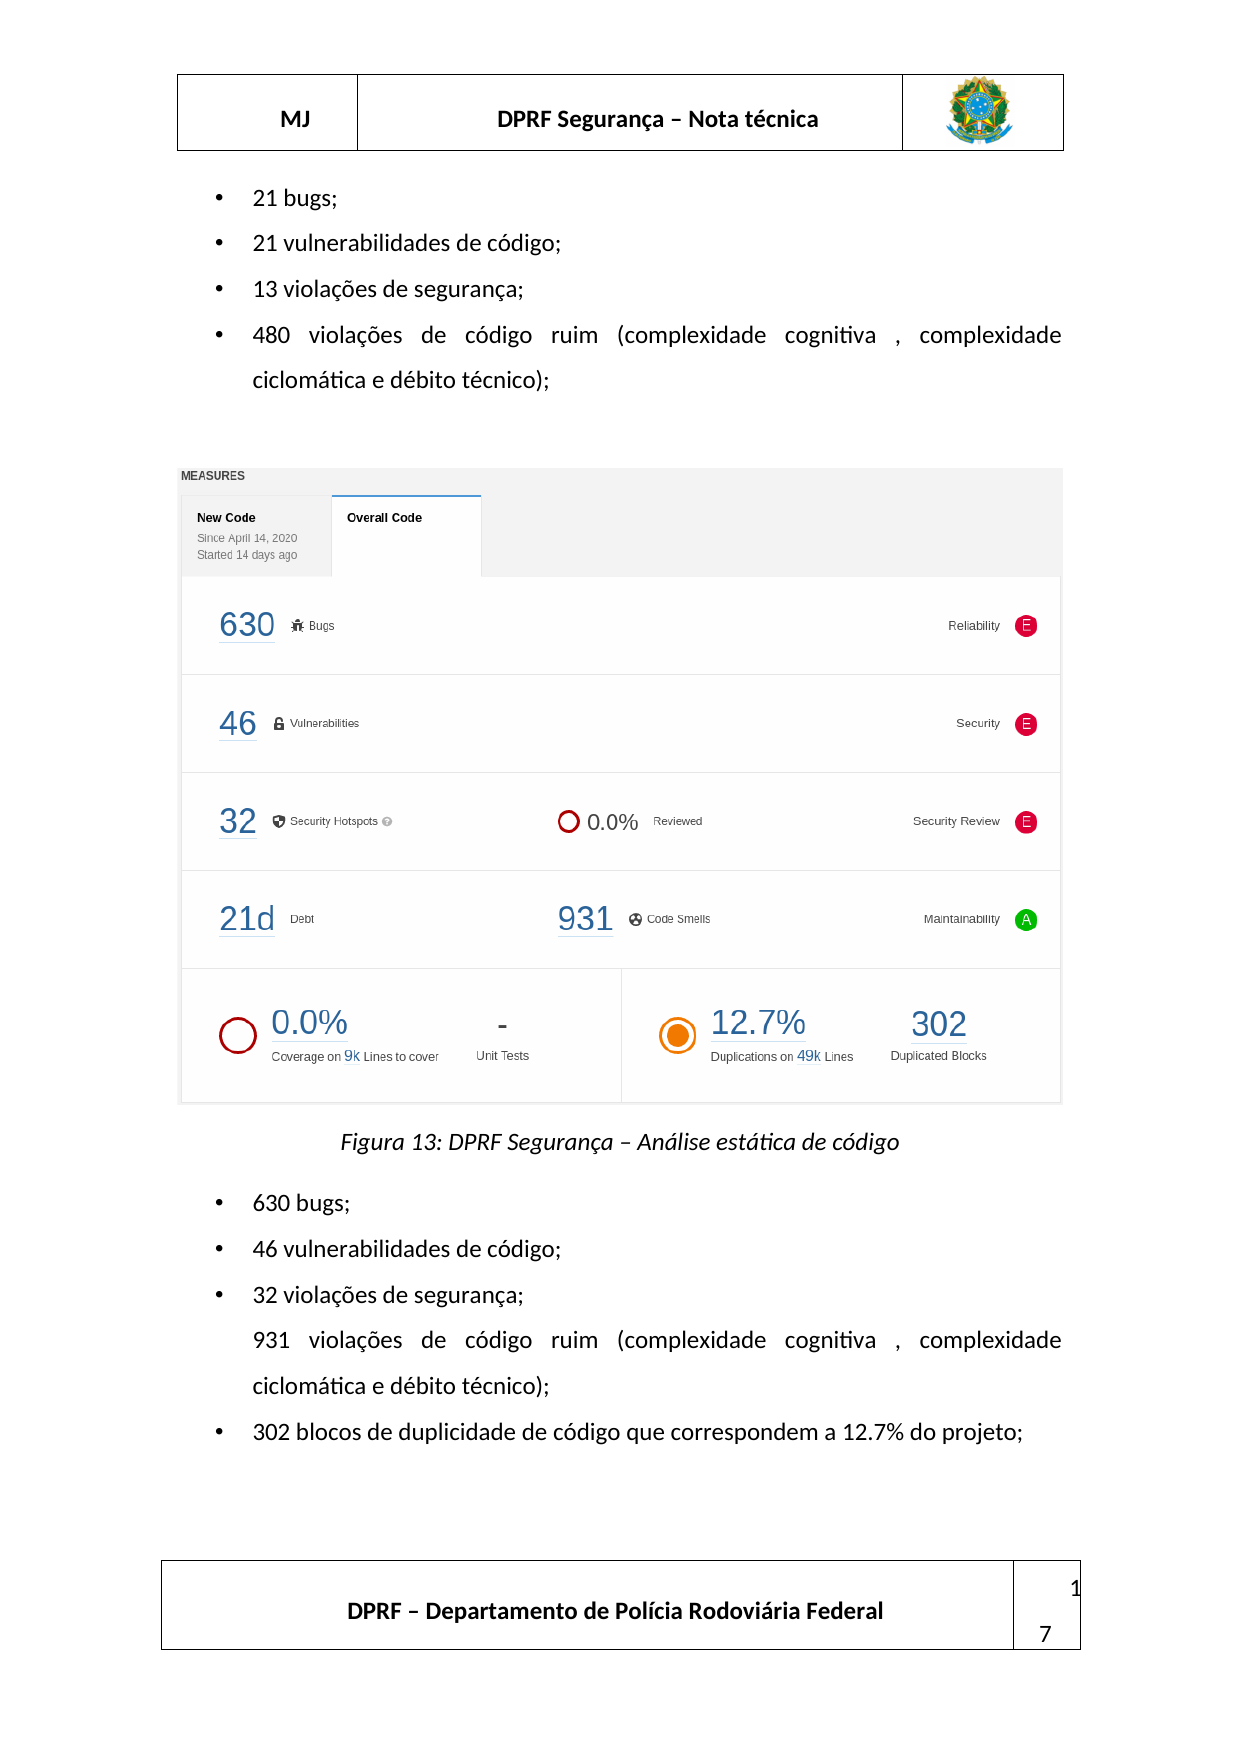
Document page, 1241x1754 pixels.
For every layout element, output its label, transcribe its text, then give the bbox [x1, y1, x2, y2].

list 32 violações de segurança; [215, 1279, 1063, 1309]
list 480 violações de código ruim (complexidade cognitiva , complexidade ciclomática e débito técnico); [215, 319, 1063, 395]
picture [177, 468, 1063, 1105]
list 21 vulnerabilidades de código; [215, 227, 1063, 258]
list [177, 456, 1063, 468]
list 13 violações de segurança; [215, 273, 1063, 304]
list 630 bugs; [215, 1157, 1063, 1218]
list 302 blocos de duplicidade de código que correspondem a 12.7% do projeto; [215, 1416, 1063, 1447]
list 21 bugs; [215, 182, 1063, 212]
list 931 violações de código ruim (complexidade cognitiva , complexidade ciclomática e débito técnico); [215, 1324, 1063, 1401]
list 46 vulnerabilidades de código; [215, 1233, 1063, 1264]
list Figura 13: DPRF Segurança – Análise estática de código [177, 1105, 1063, 1157]
picture [944, 75, 1020, 149]
